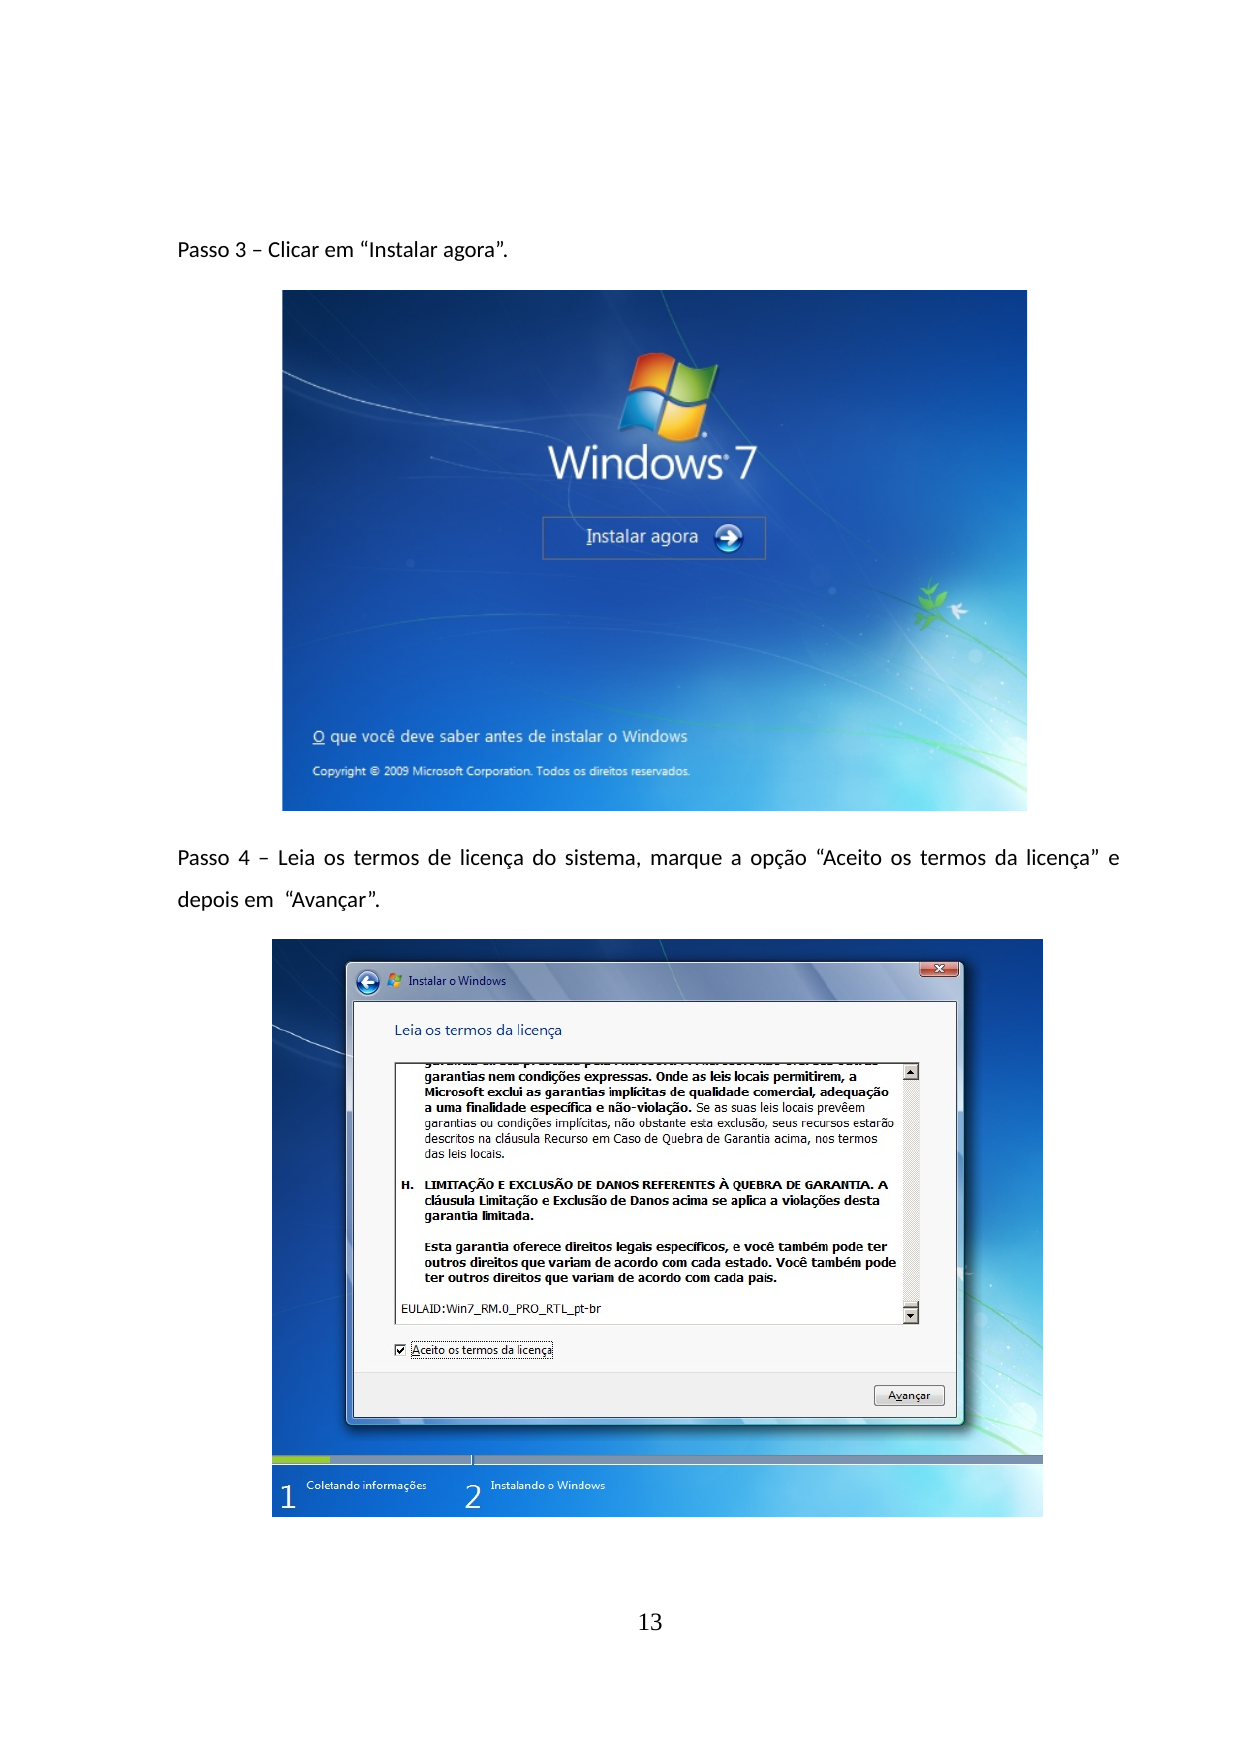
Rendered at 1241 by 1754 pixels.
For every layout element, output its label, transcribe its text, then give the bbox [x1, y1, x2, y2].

picture [272, 939, 1043, 1517]
subtitle Passo 3 – Clicar em “Instalar agora”. [177, 235, 1122, 263]
picture [282, 290, 1028, 811]
subtitle Passo 4 – Leia os termos de licença do sistema, marque a opção “Aceito os termos da licença” e depois em “Avançar”. [177, 843, 1122, 913]
